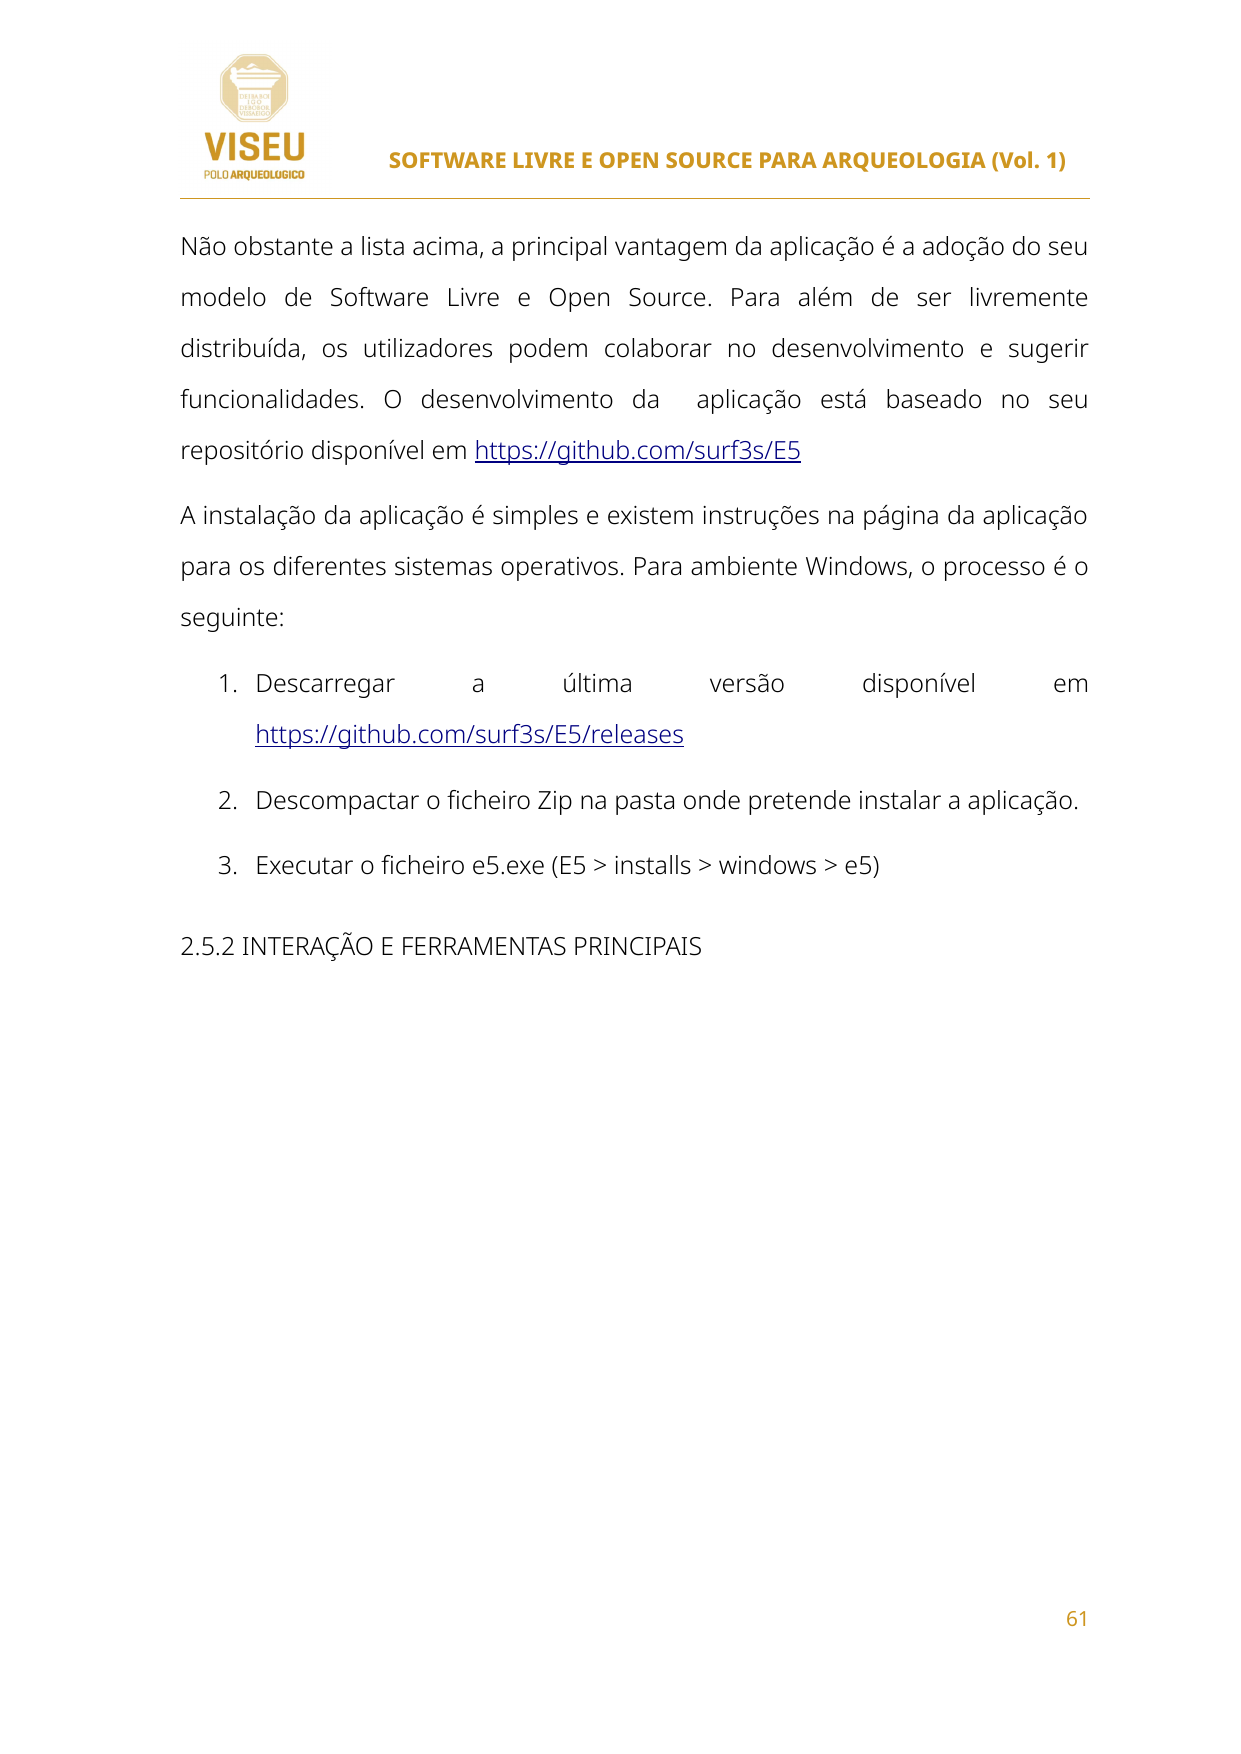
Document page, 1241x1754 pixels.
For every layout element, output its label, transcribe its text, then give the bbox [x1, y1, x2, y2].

subtitle 2.5.2 Interação e ferramentas principais [180, 928, 1090, 962]
text A instalação da aplicação é simples e existem instruções na página da aplicação para os diferentes sistemas operativos. Para ambiente Windows, o processo é o seguinte: [180, 498, 1090, 634]
list Descompactar o ficheiro Zip na pasta onde pretende instalar a aplicação. [218, 782, 1090, 816]
text Não obstante a lista acima, a principal vantagem da aplicação é a adoção do seu modelo de Software Livre e Open Source. Para além de ser livremente distribuída, os utilizadores podem colaborar no desenvolvimento e sugerir funcionalidades. O desenvolvimento da aplicação está baseado no seu repositório disponível em https://github.com/surf3s/E5 [180, 228, 1090, 466]
list Executar o ficheiro e5.exe (E5 > installs > windows > e5) [218, 848, 1090, 882]
list Descarregar a última versão disponível em https://github.com/surf3s/E5/releases [218, 666, 1090, 751]
